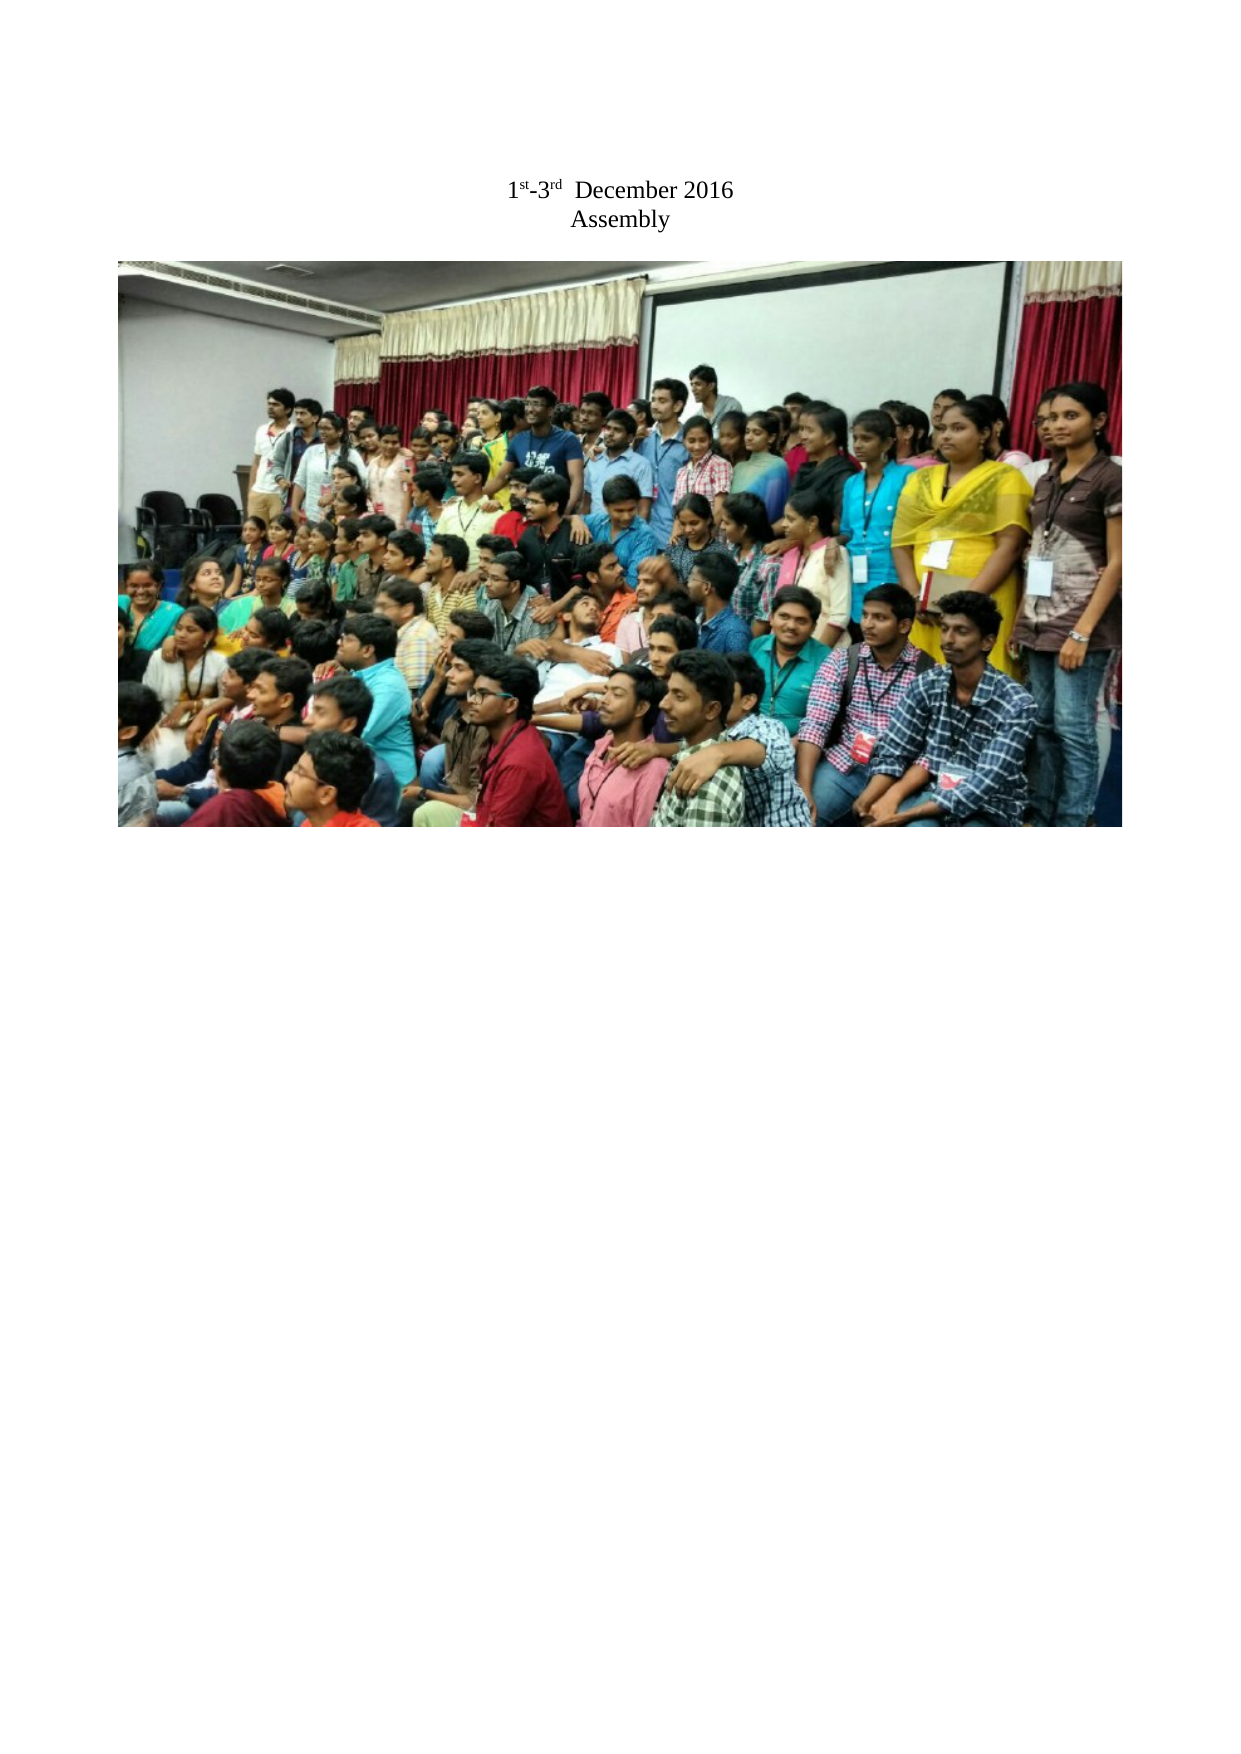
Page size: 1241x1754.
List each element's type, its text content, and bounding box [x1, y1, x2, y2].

text 1st-3rd December 2016 [118, 176, 1122, 204]
picture [118, 261, 1123, 827]
text Assembly [118, 204, 1122, 233]
